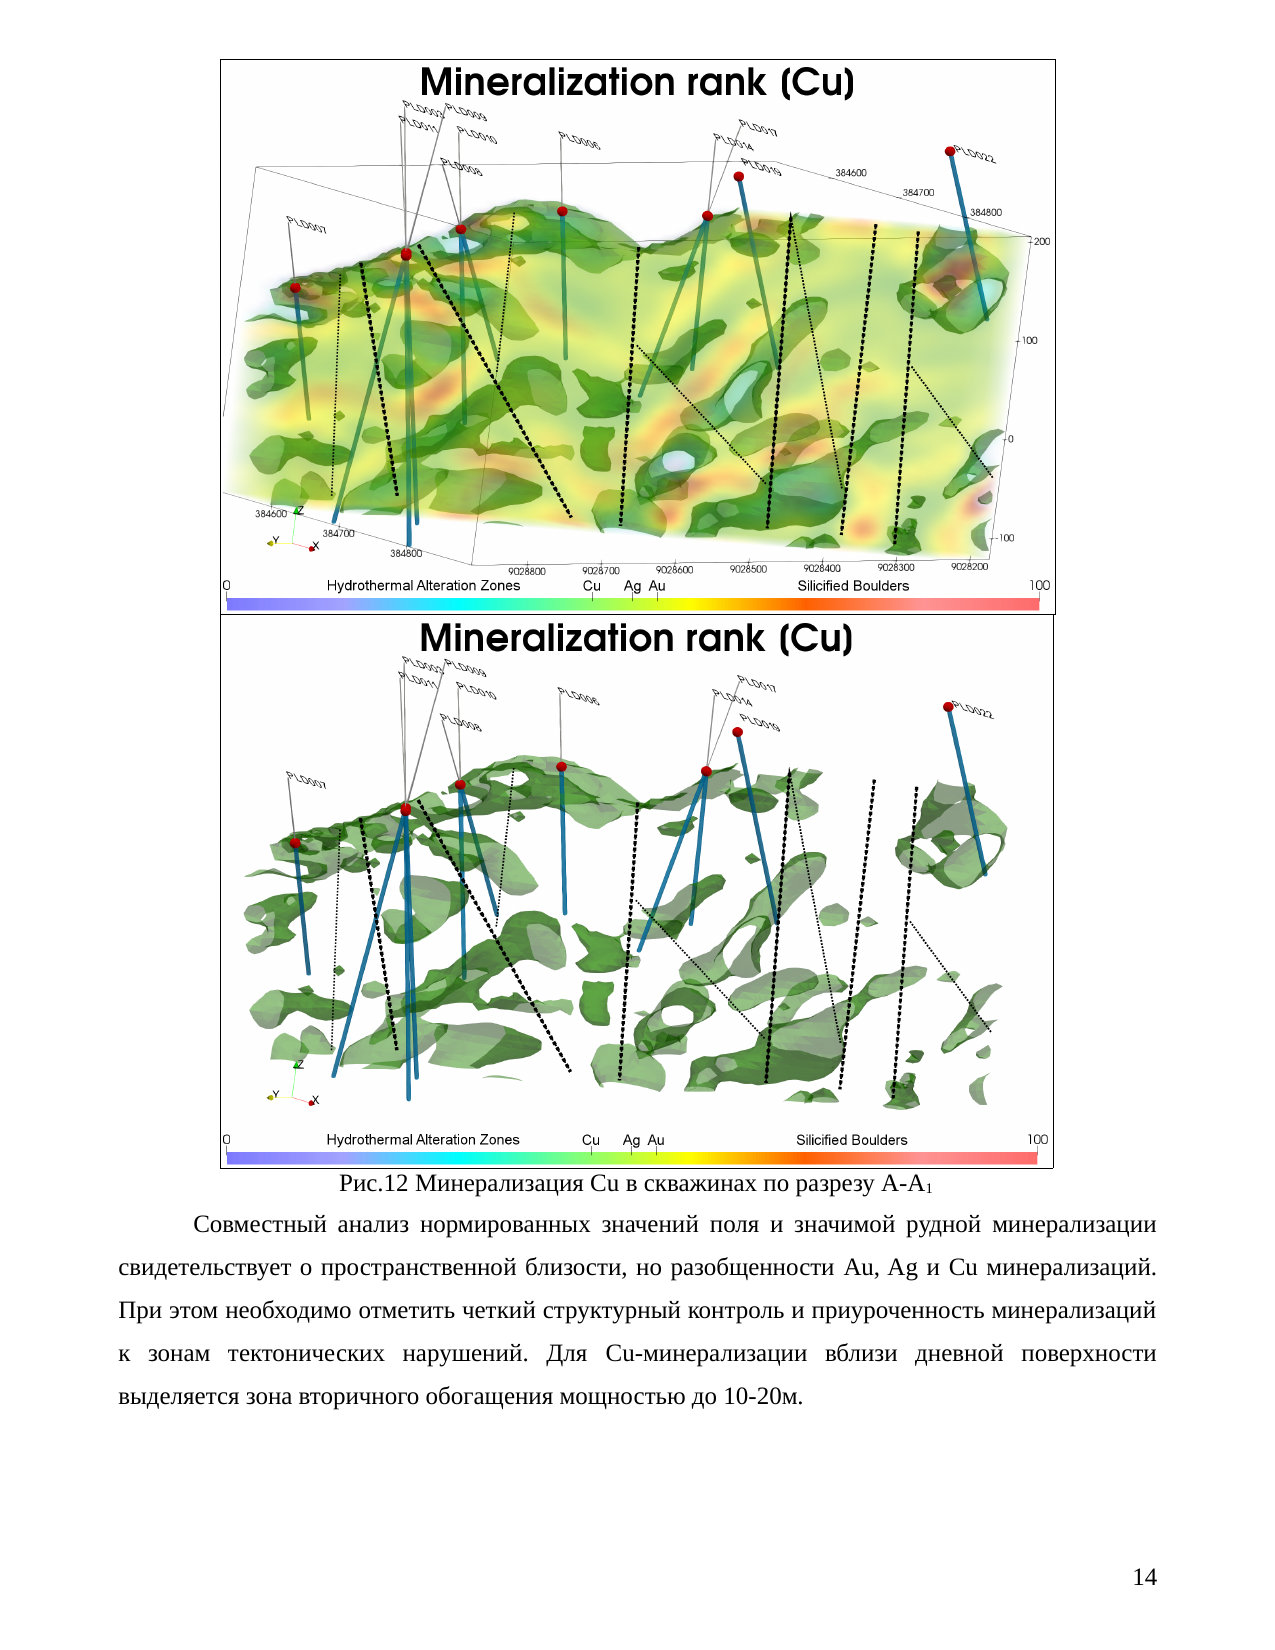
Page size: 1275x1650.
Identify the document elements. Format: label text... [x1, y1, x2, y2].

text Рис.12 Минерализация Cu в скважинах по разрезу А-А1 [118, 59, 1157, 1197]
picture [223, 617, 1050, 1166]
picture [223, 62, 1052, 612]
text Совместный анализ нормированных значений поля и значимой рудной минерализации свидетельствует о пространственной близости, но разобщенности Au, Ag и Cu минерализаций. При этом необходимо отметить четкий структурный контроль и приуроченность минерализаций к зонам тектонических нарушений. Для Cu-минерализации вблизи дневной поверхности выделяется зона вторичного обогащения мощностью до 10-20м. [118, 1209, 1157, 1410]
